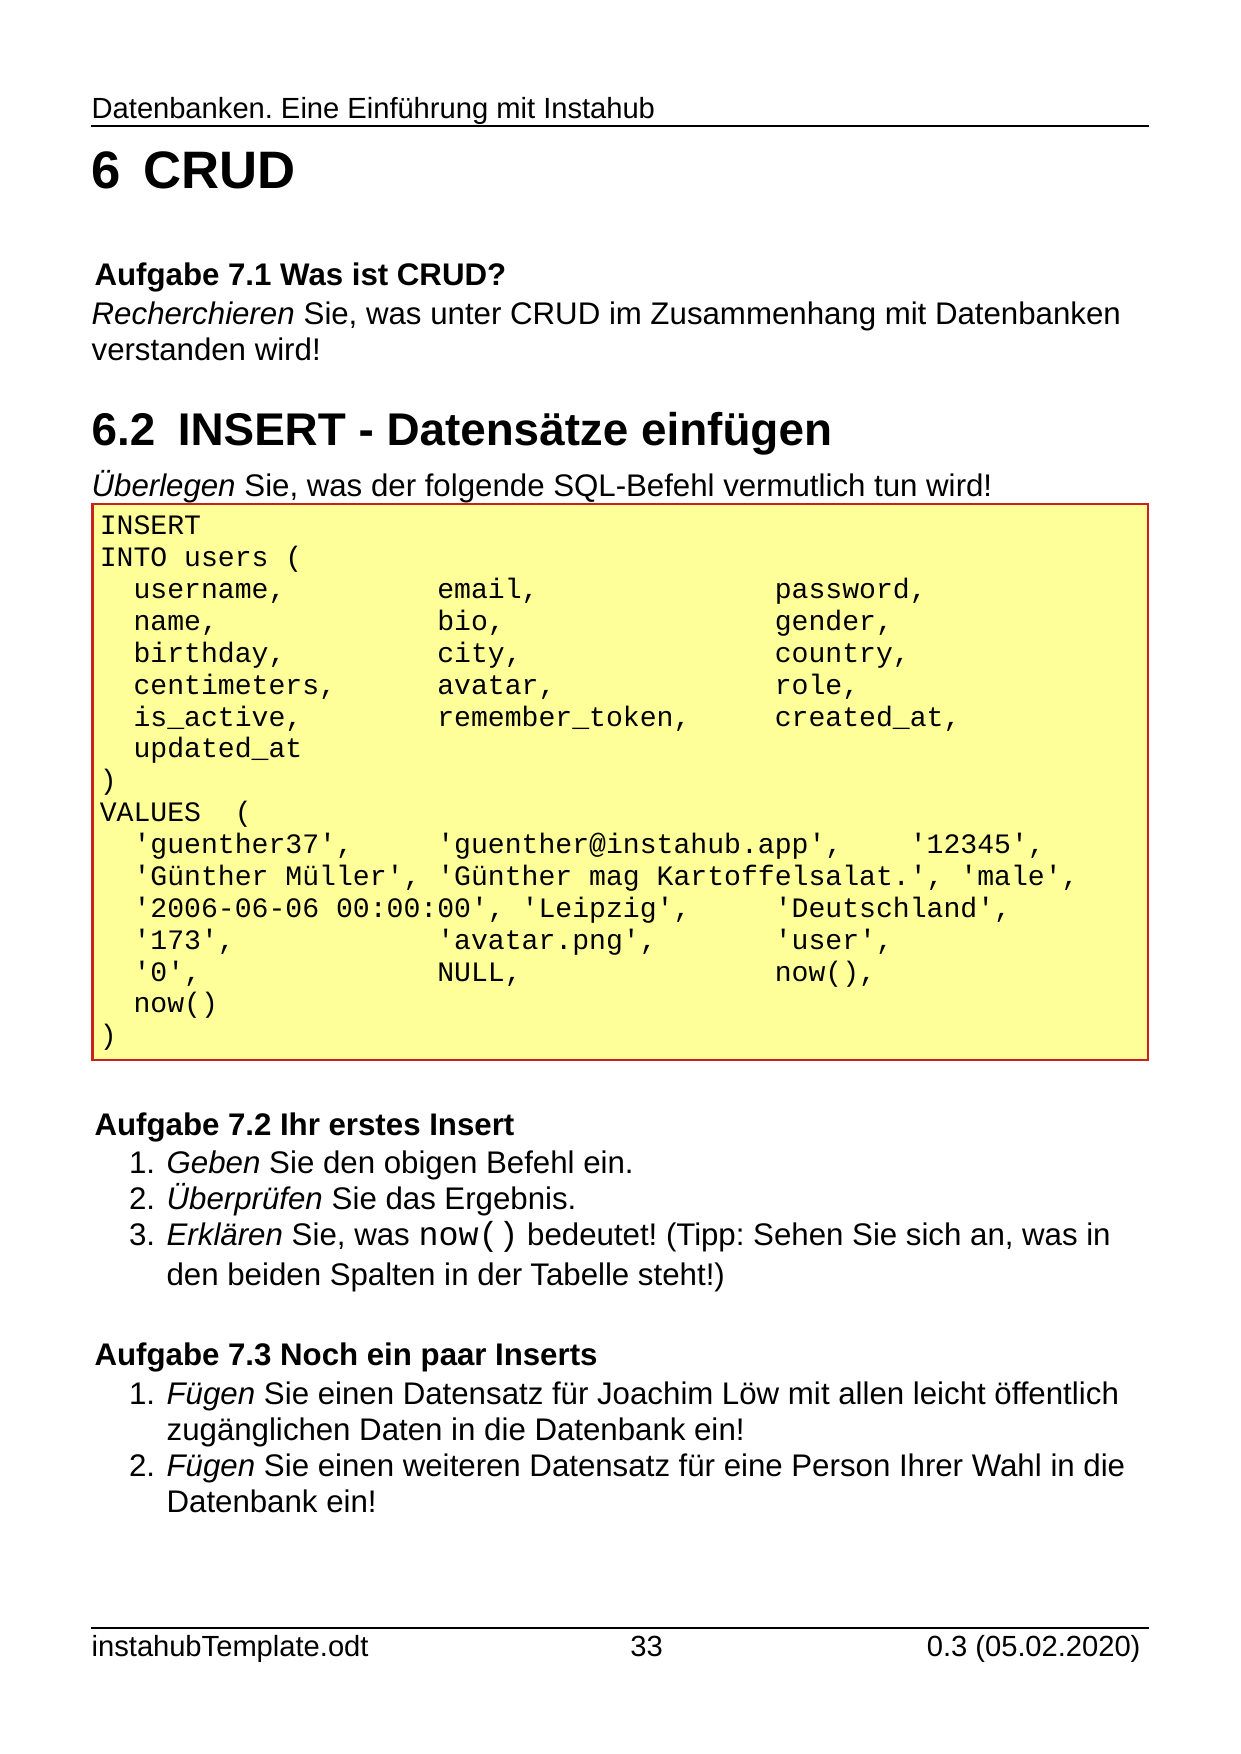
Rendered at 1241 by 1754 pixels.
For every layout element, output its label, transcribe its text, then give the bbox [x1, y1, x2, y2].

text birthday, city, country, [94, 631, 1147, 663]
text '173', 'avatar.png', 'user', [94, 918, 1147, 949]
subtitle Aufgabe 7.2 Ihr erstes Insert [91, 1103, 1149, 1144]
text '0', NULL, now(), [94, 949, 1147, 981]
text centimeters, avatar, role, [94, 663, 1147, 694]
text updated_at [94, 726, 1147, 758]
text INSERT [94, 505, 1147, 535]
subtitle INSERT - Datensätze einfügen [91, 402, 1149, 455]
text 'Günther Müller', 'Günther mag Kartoffelsalat.', 'male', [94, 854, 1147, 886]
subtitle CRUD [91, 139, 1149, 199]
list Geben Sie den obigen Befehl ein. [129, 1144, 1149, 1180]
text username, email, password, [94, 567, 1147, 599]
text 'guenther37', 'guenther@instahub.app', '12345', [94, 822, 1147, 854]
text Recherchieren Sie, was unter CRUD im Zusammenhang mit Datenbanken verstanden wird! [91, 295, 1149, 367]
text Überlegen Sie, was der folgende SQL-Befehl vermutlich tun wird! [91, 467, 1149, 503]
text '2006-06-06 00:00:00', 'Leipzig', 'Deutschland', [94, 886, 1147, 918]
subtitle Aufgabe 7.1 Was ist CRUD? [91, 253, 1149, 295]
list Fügen Sie einen Datensatz für Joachim Löw mit allen leicht öffentlich zugänglichen Daten in die Datenbank ein! [129, 1375, 1149, 1447]
list Erklären Sie, was now() bedeutet! (Tipp: Sehen Sie sich an, was in den beiden Spalten in der Tabelle steht!) [129, 1216, 1149, 1292]
text is_active, remember_token, created_at, [94, 694, 1147, 726]
text name, bio, gender, [94, 599, 1147, 631]
text now() [94, 981, 1147, 1013]
text INTO users ( [94, 535, 1147, 567]
text ) [94, 1013, 1147, 1059]
subtitle Aufgabe 7.3 Noch ein paar Inserts [91, 1333, 1149, 1375]
list Überprüfen Sie das Ergebnis. [129, 1180, 1149, 1216]
text ) [94, 758, 1147, 790]
text VALUES ( [94, 790, 1147, 822]
list Fügen Sie einen weiteren Datensatz für eine Person Ihrer Wahl in die Datenbank ein! [129, 1447, 1149, 1518]
